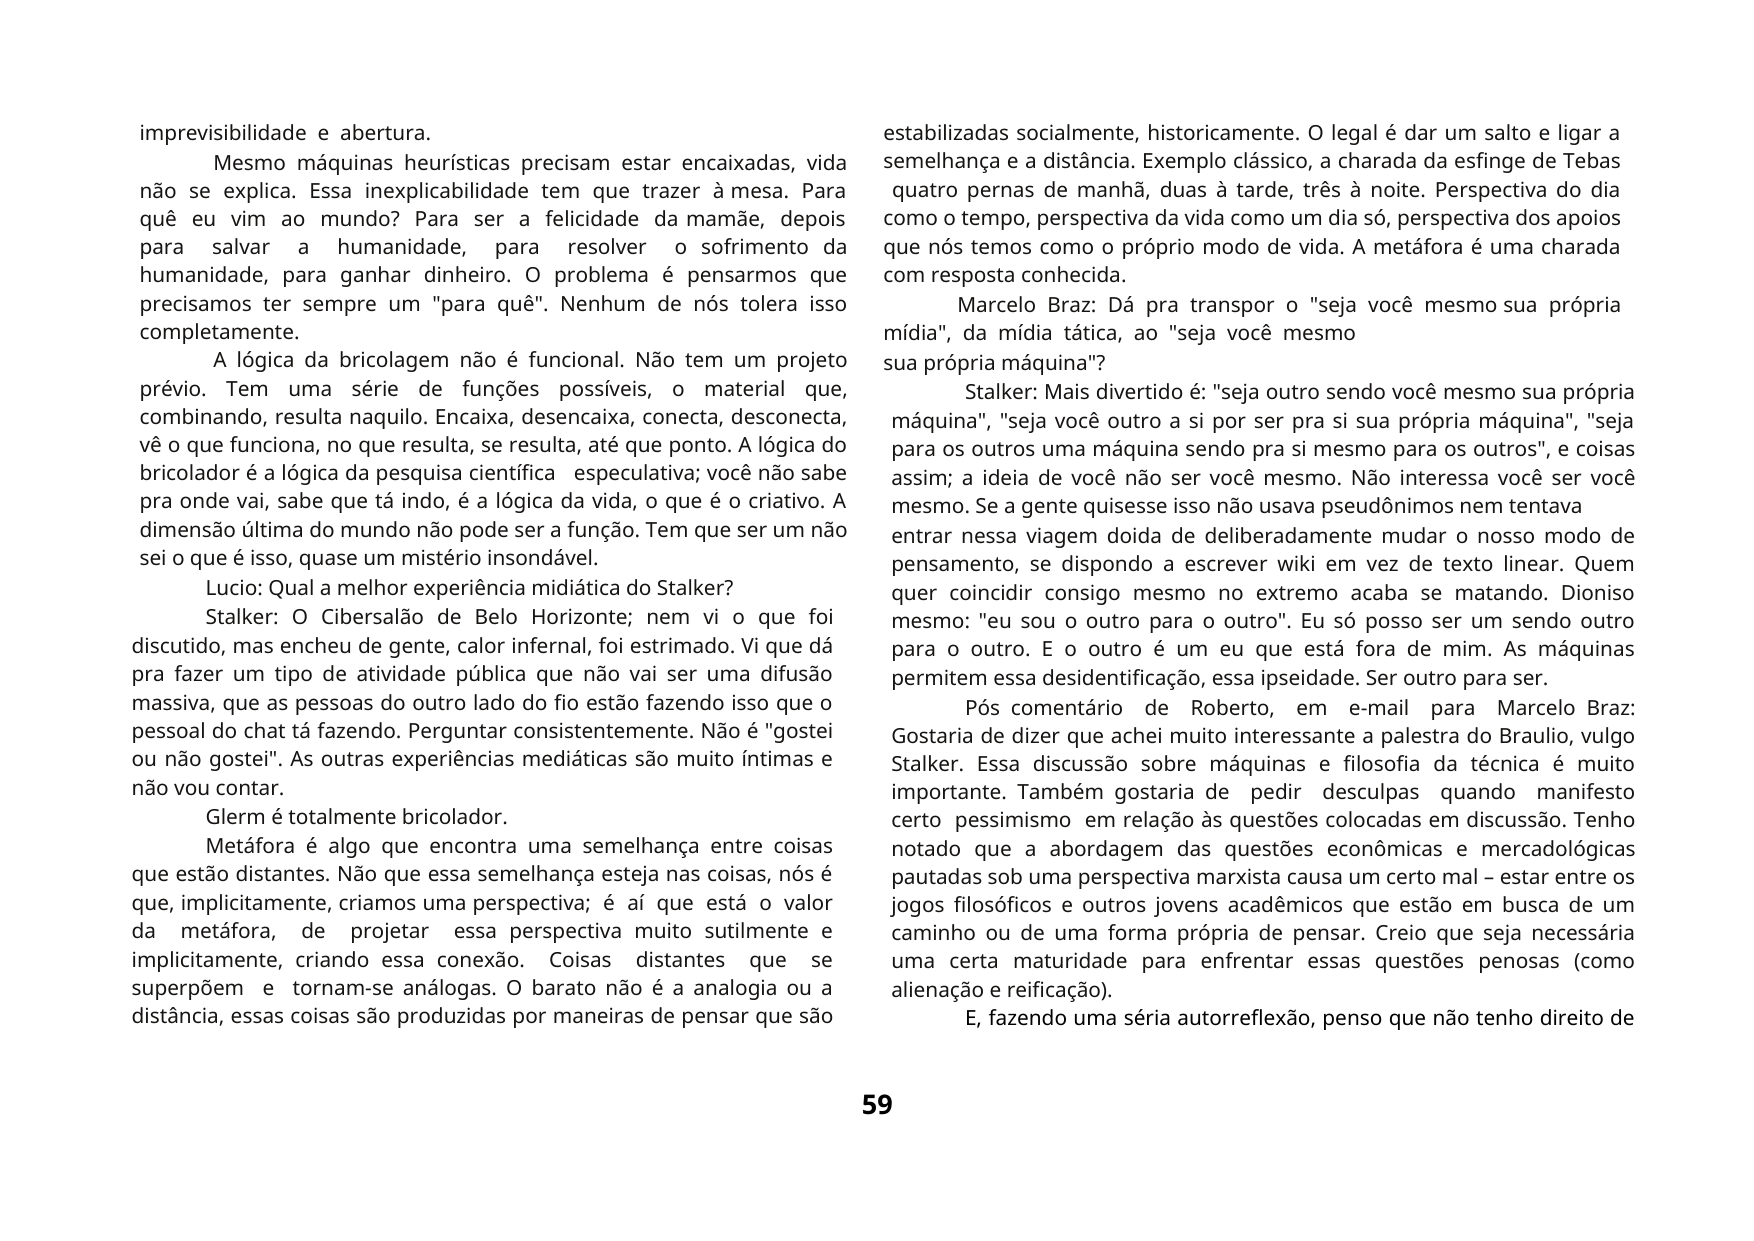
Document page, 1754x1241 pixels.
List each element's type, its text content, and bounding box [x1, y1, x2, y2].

text Pós comentário de Roberto, em e-mail para Marcelo Braz: Gostaria de dizer que achei muito interessante a palestra do Braulio, vulgo Stalker. Essa discussão sobre máquinas e filosofia da técnica é muito importante. Também gostaria de pedir desculpas quando manifesto certo pessimismo em relação às questões colocadas em discussão. Tenho notado que a abordagem das questões econômicas e mercadológicas pautadas sob uma perspectiva marxista causa um certo mal – estar entre os jogos filosóficos e outros jovens acadêmicos que estão em busca de um caminho ou de uma forma própria de pensar. Creio que seja necessária uma certa maturidade para enfrentar essas questões penosas (como alienação e reificação). [891, 693, 1636, 1003]
text Glerm é totalmente bricolador. [131, 802, 834, 831]
text Lucio: Qual a melhor experiência midiática do Stalker? [131, 573, 834, 601]
text Stalker: Mais divertido é: "seja outro sendo você mesmo sua própria máquina", "seja você outro a si por ser pra si sua própria máquina", "seja para os outros uma máquina sendo pra si mesmo para os outros", e coisas assim; a ideia de você não ser você mesmo. Não interessa você ser você mesmo. Se a gente quisesse isso não usava pseudônimos nem tentava [891, 377, 1636, 520]
text imprevisibilidade e abertura. [139, 118, 848, 147]
text Stalker: O Cibersalão de Belo Horizonte; nem vi o que foi discutido, mas encheu de gente, calor infernal, foi estrimado. Vi que dá pra fazer um tipo de atividade pública que não vai ser uma difusão massiva, que as pessoas do outro lado do fio estão fazendo isso que o pessoal do chat tá fazendo. Perguntar consistentemente. Não é "gostei ou não gostei". As outras experiências mediáticas são muito íntimas e não vou contar. [131, 602, 834, 801]
text Mesmo máquinas heurísticas precisam estar encaixadas, vida não se explica. Essa inexplicabilidade tem que trazer à mesa. Para quê eu vim ao mundo? Para ser a felicidade da mamãe, depois para salvar a humanidade, para resolver o sofrimento da humanidade, para ganhar dinheiro. O problema é pensarmos que precisamos ter sempre um "para quê". Nenhum de nós tolera isso completamente. [139, 148, 848, 346]
text Marcelo Braz: Dá pra transpor o "seja você mesmo sua própria mídia", da mídia tática, ao "seja você mesmo [883, 290, 1622, 347]
text Metáfora é algo que encontra uma semelhança entre coisas que estão distantes. Não que essa semelhança esteja nas coisas, nós é que, implicitamente, criamos uma perspectiva; é aí que está o valor da metáfora, de projetar essa perspectiva muito sutilmente e implicitamente, criando essa conexão. Coisas distantes que se superpõem e tornam-se análogas. O barato não é a analogia ou a distância, essas coisas são produzidas por maneiras de pensar que são [131, 831, 834, 1030]
text estabilizadas socialmente, historicamente. O legal é dar um salto e ligar a semelhança e a distância. Exemplo clássico, a charada da esfinge de Tebas ­ quatro pernas de manhã, duas à tarde, três à noite. Perspectiva do dia como o tempo, perspectiva da vida como um dia só, perspectiva dos apoios que nós temos como o próprio modo de vida. A metáfora é uma charada com resposta conhecida. [883, 118, 1622, 289]
text A lógica da bricolagem não é funcional. Não tem um projeto prévio. Tem uma série de funções possíveis, o material que, combinando, resulta naquilo. Encaixa, desencaixa, conecta, desconecta, vê o que funciona, no que resulta, se resulta, até que ponto. A lógica do bricolador é a lógica da pesquisa científica especulativa; você não sabe pra onde vai, sabe que tá indo, é a lógica da vida, o que é o criativo. A dimensão última do mundo não pode ser a função. Tem que ser um não sei o que é isso, quase um mistério insondável. [139, 346, 848, 572]
text entrar nessa viagem doida de deliberadamente mudar o nosso modo de pensamento, se dispondo a escrever wiki em vez de texto linear. Quem quer coincidir consigo mesmo no extremo acaba se matando. Dioniso mesmo: "eu sou o outro para o outro". Eu só posso ser um sendo outro para o outro. E o outro é um eu que está fora de mim. As máquinas permitem essa desidentificação, essa ipseidade. Ser outro para ser. [891, 521, 1636, 691]
text sua própria máquina"? [883, 348, 1622, 376]
text E, fazendo uma séria autorreflexão, penso que não tenho direito de [891, 1003, 1636, 1032]
